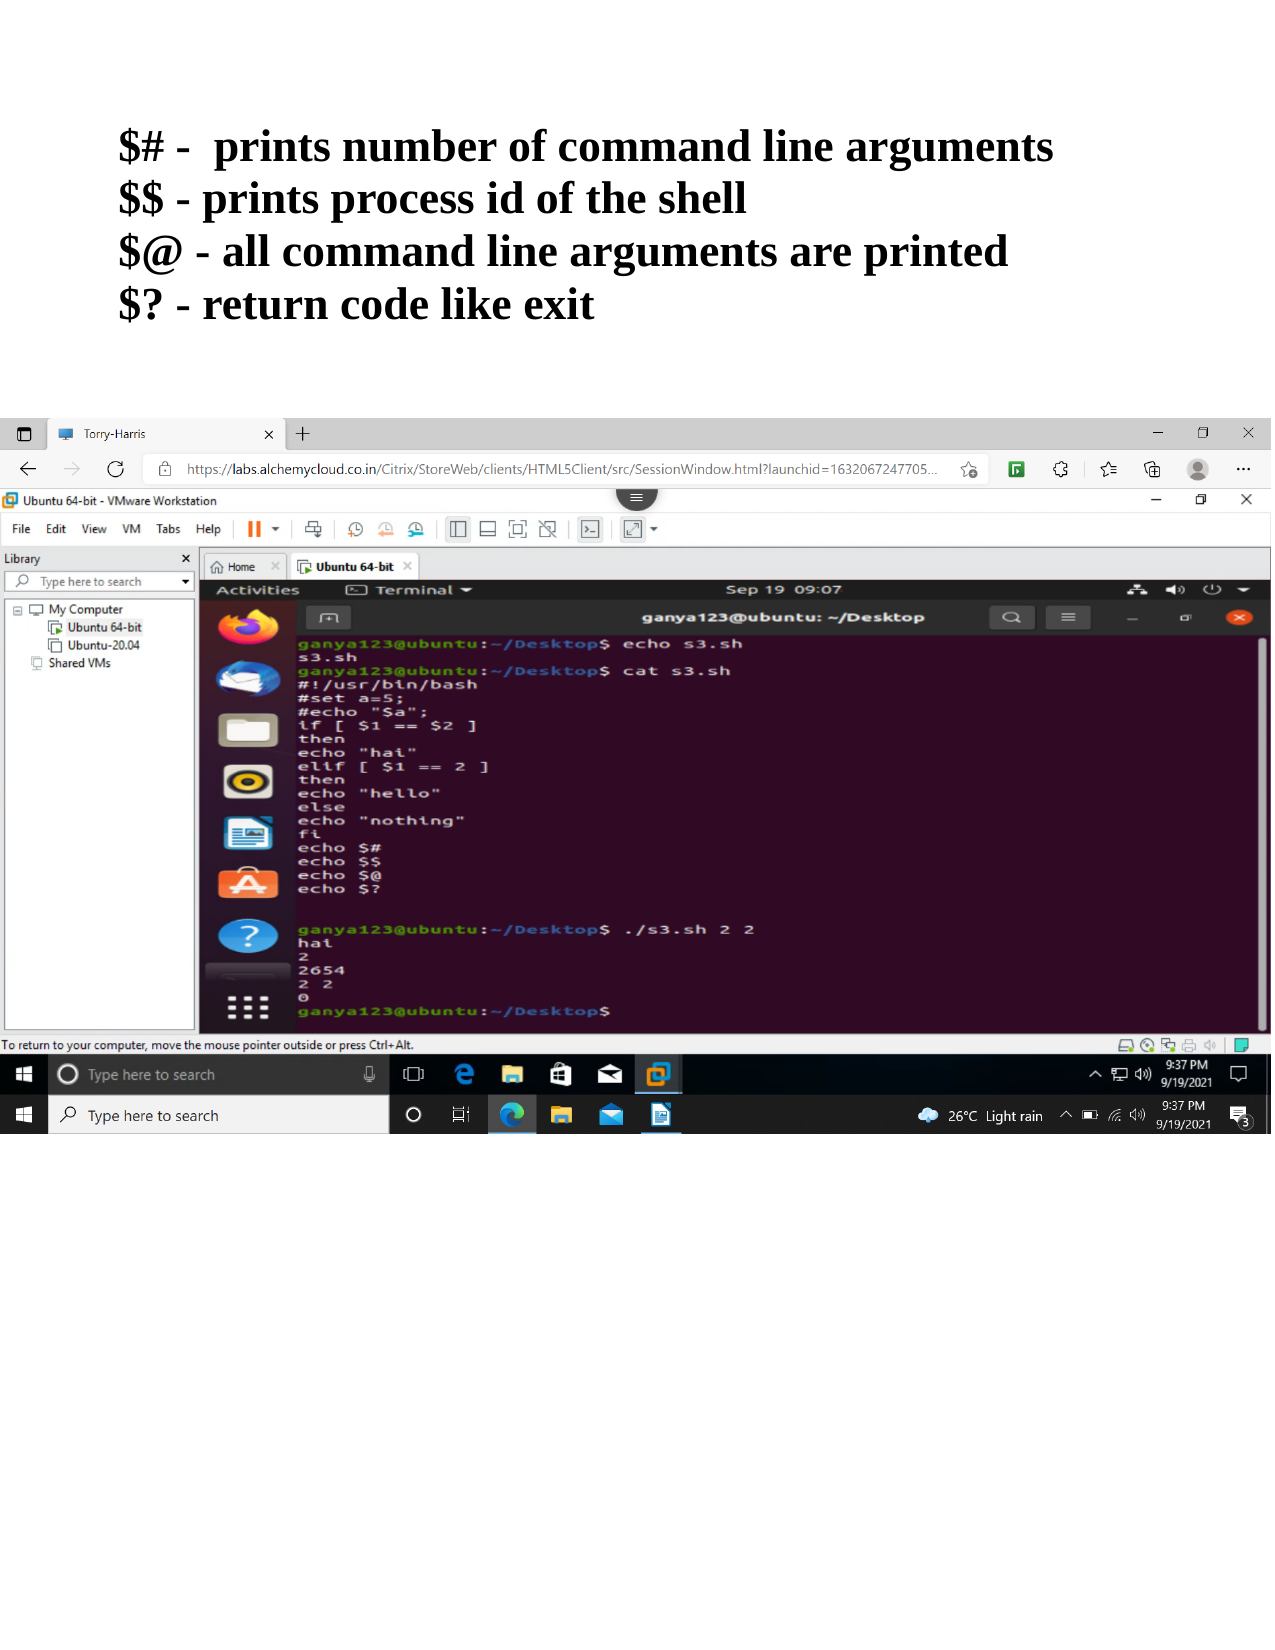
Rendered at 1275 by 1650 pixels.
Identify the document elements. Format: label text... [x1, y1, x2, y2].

picture [0, 418, 1271, 1134]
text $@ - all command line arguments are printed [118, 223, 1157, 276]
text $$ - prints process id of the shell [118, 171, 1157, 223]
text $? - return code like exit [118, 276, 1157, 329]
text $# - prints number of command line arguments [118, 118, 1157, 171]
